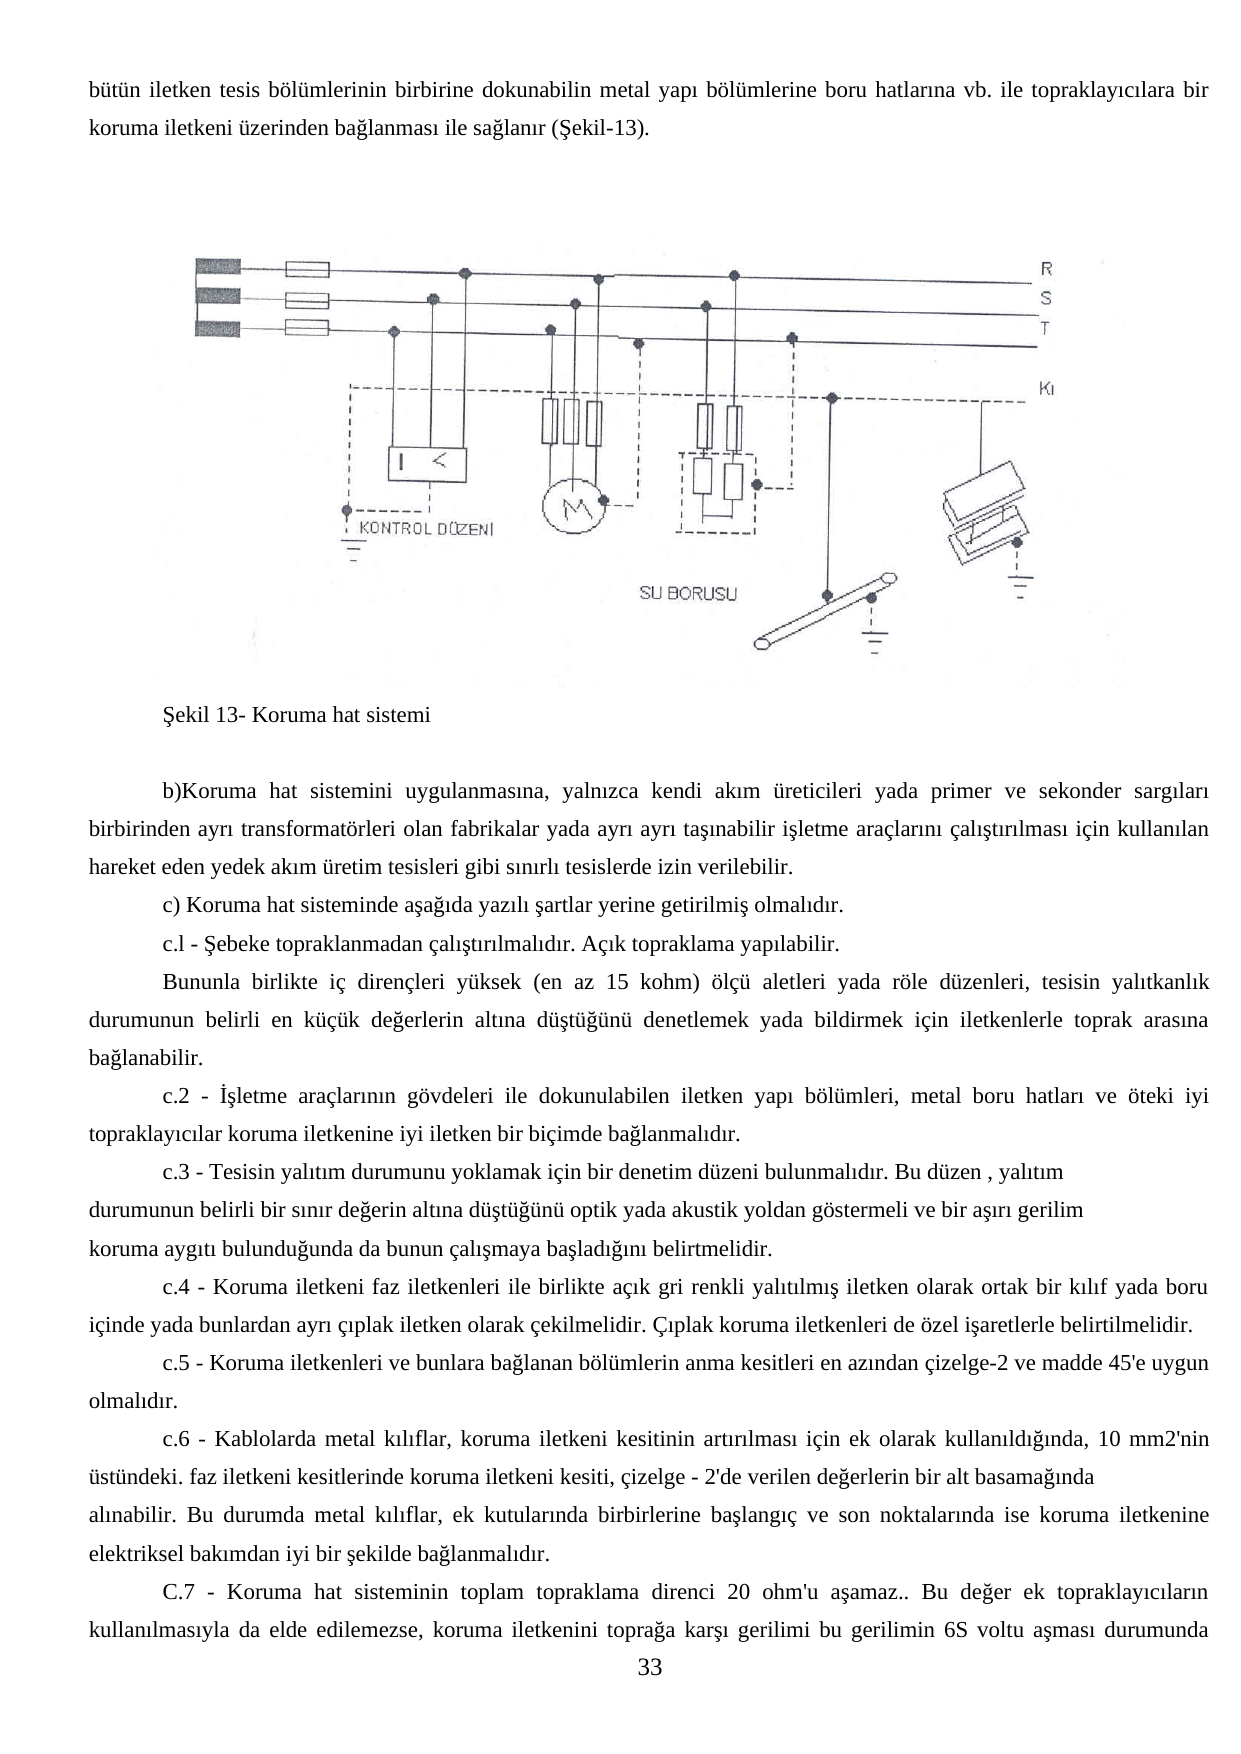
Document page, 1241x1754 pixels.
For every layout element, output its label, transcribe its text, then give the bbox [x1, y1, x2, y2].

text alınabilir. Bu durumda metal kılıflar, ek kutularında birbirlerine başlangıç ve son noktalarında ise koruma iletkenine elektriksel bakımdan iyi bir şekilde bağlanmalıdır. [88, 1502, 1211, 1566]
text b)Koruma hat sistemini uygulanmasına, yalnızca kendi akım üreticileri yada primer ve sekonder sargıları birbirinden ayrı transformatörleri olan fabrikalar yada ayrı ayrı taşınabilir işletme araçlarını çalıştırılması için kullanılan hareket eden yedek akım üretim tesisleri gibi sınırlı tesislerde izin verilebilir. [88, 778, 1211, 880]
text Bununla birlikte iç dirençleri yüksek (en az 15 kohm) ölçü aletleri yada röle düzenleri, tesisin yalıtkanlık durumunun belirli en küçük değerlerin altına düştüğünü denetlemek yada bildirmek için iletkenlerle toprak arasına bağlanabilir. [88, 969, 1211, 1070]
text bütün iletken tesis bölümlerinin birbirine dokunabilin metal yapı bölümlerine boru hatlarına vb. ile topraklayıcılara bir koruma iletkeni üzerinden bağlanması ile sağlanır (Şekil-13). [88, 77, 1211, 140]
text Şekil 13- Koruma hat sistemi [88, 191, 1211, 727]
text c.l - Şebeke topraklanmadan çalıştırılmalıdır. Açık topraklama yapılabilir. [88, 931, 1211, 956]
text koruma aygıtı bulunduğunda da bunun çalışmaya başladığını belirtmelidir. [88, 1236, 1211, 1261]
text C.7 - Koruma hat sisteminin toplam topraklama direnci 20 ohm'u aşamaz.. Bu değer ek topraklayıcıların kullanılmasıyla da elde edilemezse, koruma iletkenini toprağa karşı gerilimi bu gerilimin 6S voltu aşması durumunda [88, 1579, 1211, 1642]
text c.6 - Kablolarda metal kılıflar, koruma iletkeni kesitinin artırılması için ek olarak kullanıldığında, 10 mm2'nin üstündeki. faz iletkeni kesitlerinde koruma iletkeni kesiti, çizelge - 2'de verilen değerlerin bir alt basamağında [88, 1426, 1211, 1490]
text c.3 - Tesisin yalıtım durumunu yoklamak için bir denetim düzeni bulunmalıdır. Bu düzen , yalıtım [88, 1159, 1211, 1185]
text c.5 - Koruma iletkenleri ve bunlara bağlanan bölümlerin anma kesitleri en azından çizelge-2 ve madde 45'e uygun olmalıdır. [88, 1350, 1211, 1413]
picture [151, 213, 1125, 689]
text c.4 - Koruma iletkeni faz iletkenleri ile birlikte açık gri renkli yalıtılmış iletken olarak ortak bir kılıf yada boru içinde yada bunlardan ayrı çıplak iletken olarak çekilmelidir. Çıplak koruma iletkenleri de özel işaretlerle belirtilmelidir. [88, 1274, 1211, 1337]
text c.2 - İşletme araçlarının gövdeleri ile dokunulabilen iletken yapı bölümleri, metal boru hatları ve öteki iyi topraklayıcılar koruma iletkenine iyi iletken bir biçimde bağlanmalıdır. [88, 1083, 1211, 1147]
text c) Koruma hat sisteminde aşağıda yazılı şartlar yerine getirilmiş olmalıdır. [88, 892, 1211, 918]
text durumunun belirli bir sınır değerin altına düştüğünü optik yada akustik yoldan göstermeli ve bir aşırı gerilim [88, 1197, 1211, 1223]
